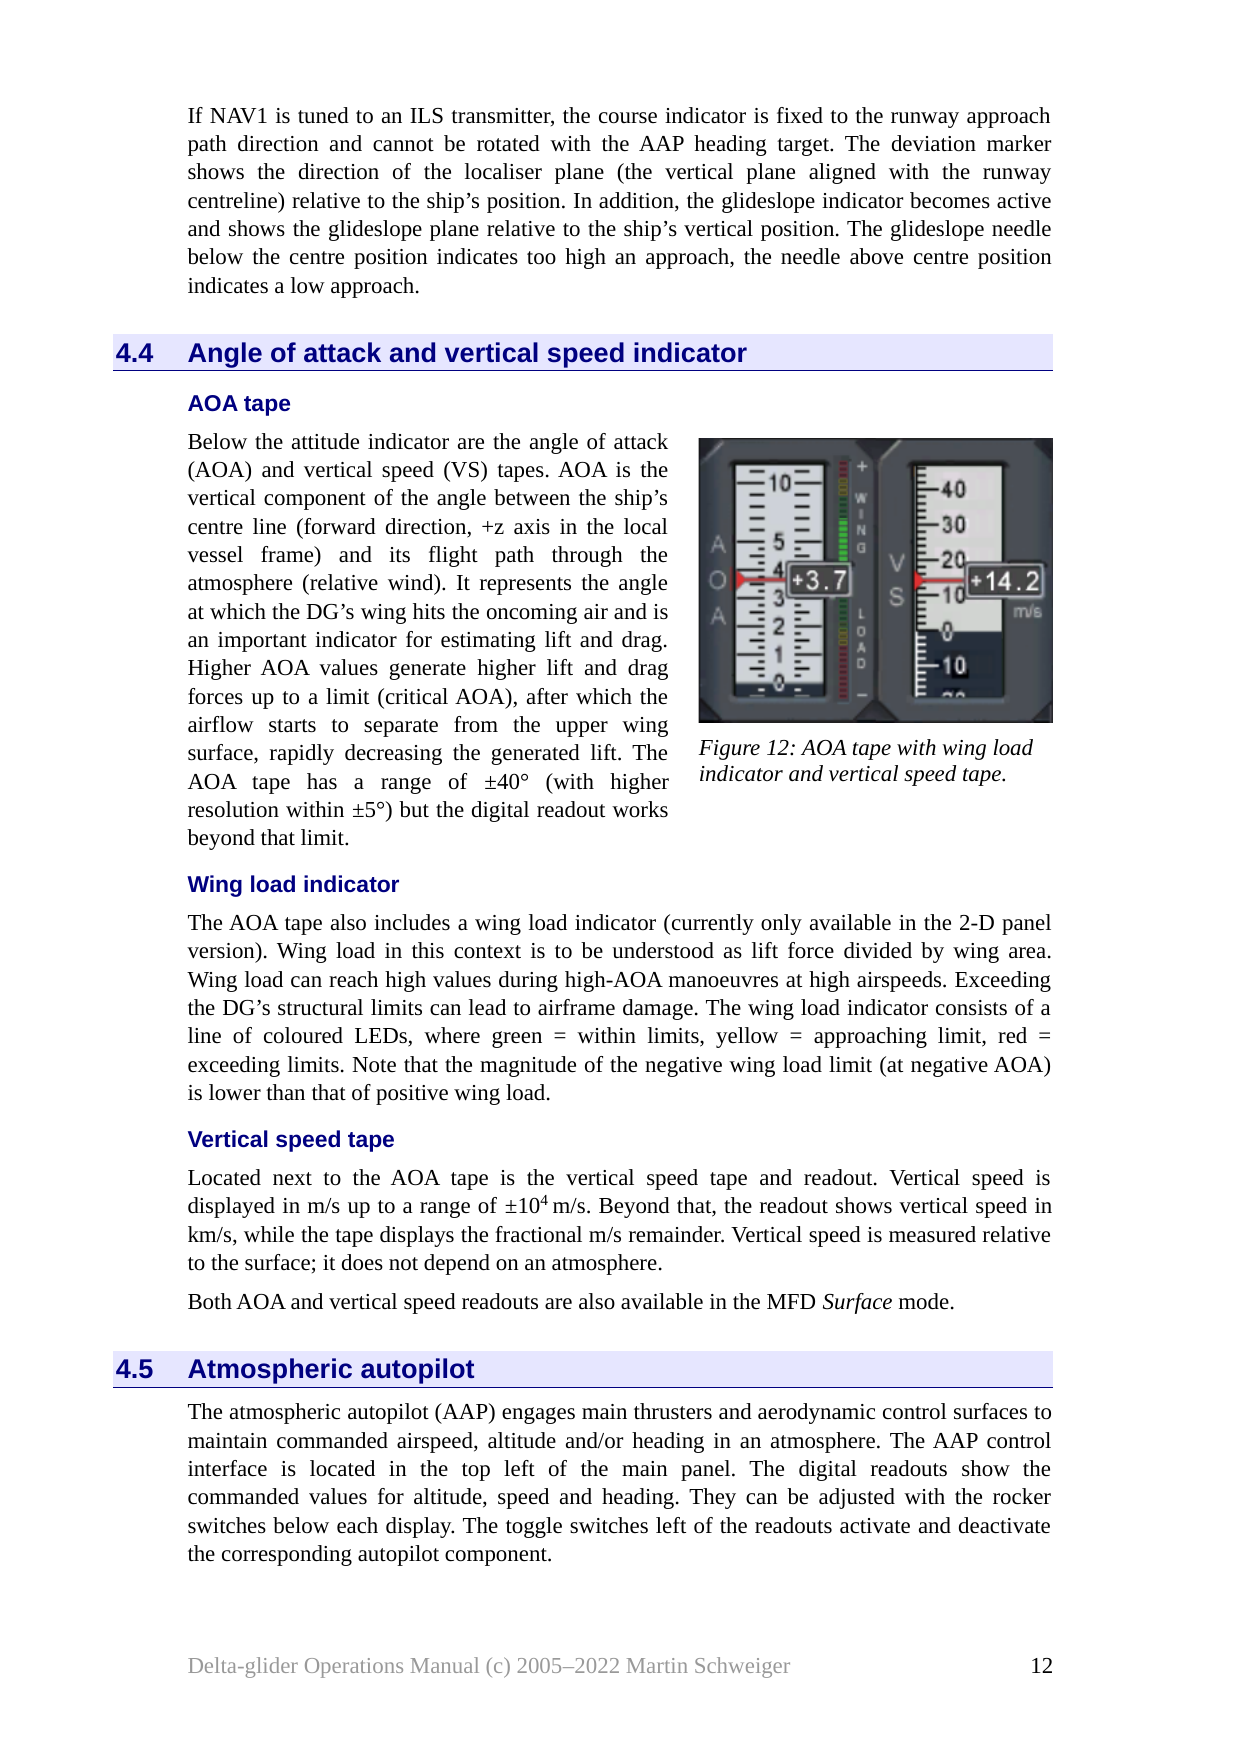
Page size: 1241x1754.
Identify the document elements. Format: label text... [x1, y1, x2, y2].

text Both AOA and vertical speed readouts are also available in the MFD Surface mode. [187, 1287, 1053, 1315]
text If NAV1 is tuned to an ILS transmitter, the course indicator is fixed to the runway approach path direction and cannot be rotated with the AAP heading target. The deviation marker shows the direction of the localiser plane (the vertical plane aligned with the runway centreline) relative to the ship’s position. In addition, the glideslope indicator becomes active and shows the glideslope plane relative to the ship’s vertical position. The glideslope needle below the centre position indicates too high an approach, the needle above centre position indicates a low approach. [187, 100, 1053, 299]
text The atmospheric autopilot (AAP) engages main thrusters and aerodynamic control surfaces to maintain commanded airspeed, altitude and/or heading in an atmosphere. The AAP control interface is located in the top left of the main panel. The digital readouts show the commanded values for altitude, speed and heading. They can be adjusted with the rocker switches below each display. The toggle switches left of the readouts activate and deactivate the corresponding autopilot component. [187, 1397, 1053, 1567]
subtitle Atmospheric autopilot [113, 1351, 1053, 1387]
subtitle Vertical speed tape [187, 1126, 1053, 1152]
text Located next to the AOA tape is the vertical speed tape and readout. Vertical speed is displayed in m/s up to a range of ±104 m/s. Beyond that, the readout shows vertical speed in km/s, while the tape displays the fractional m/s remainder. Vertical speed is measured relative to the surface; it does not depend on an atmosphere. [187, 1163, 1053, 1276]
text Below the attitude indicator are the angle of attack (AOA) and vertical speed (VS) tapes. AOA is the vertical component of the angle between the ship’s centre line (forward direction, +z axis in the local vessel frame) and its flight path through the atmosphere (relative wind). It represents the angle at which the DG’s wing hits the oncoming air and is an important indicator for estimating lift and drag. Higher AOA values generate higher lift and drag forces up to a limit (critical AOA), after which the airflow starts to separate from the upper wing surface, rapidly decreasing the generated lift. The AOA tape has a range of ±40° (with higher resolution within ±5°) but the digital readout works beyond that limit. [187, 427, 1053, 852]
text Figure 12: AOA tape with wing load indicator and vertical speed tape. [699, 723, 1053, 787]
subtitle AOA tape [187, 389, 1053, 416]
subtitle Wing load indicator [187, 871, 1053, 897]
text The AOA tape also includes a wing load indicator (currently only available in the 2-D panel version). Wing load in this context is to be understood as lift force divided by wing area. Wing load can reach high values during high-AOA manoeuvres at high airspeeds. Exceeding the DG’s structural limits can lead to airframe damage. The wing load indicator consists of a line of coloured LEDs, where green = within limits, yellow = approaching limit, red = exceeding limits. Note that the magnitude of the negative wing load limit (at negative AOA) is lower than that of positive wing load. [187, 908, 1053, 1106]
picture [698, 438, 1053, 723]
subtitle Angle of attack and vertical speed indicator [113, 334, 1053, 370]
